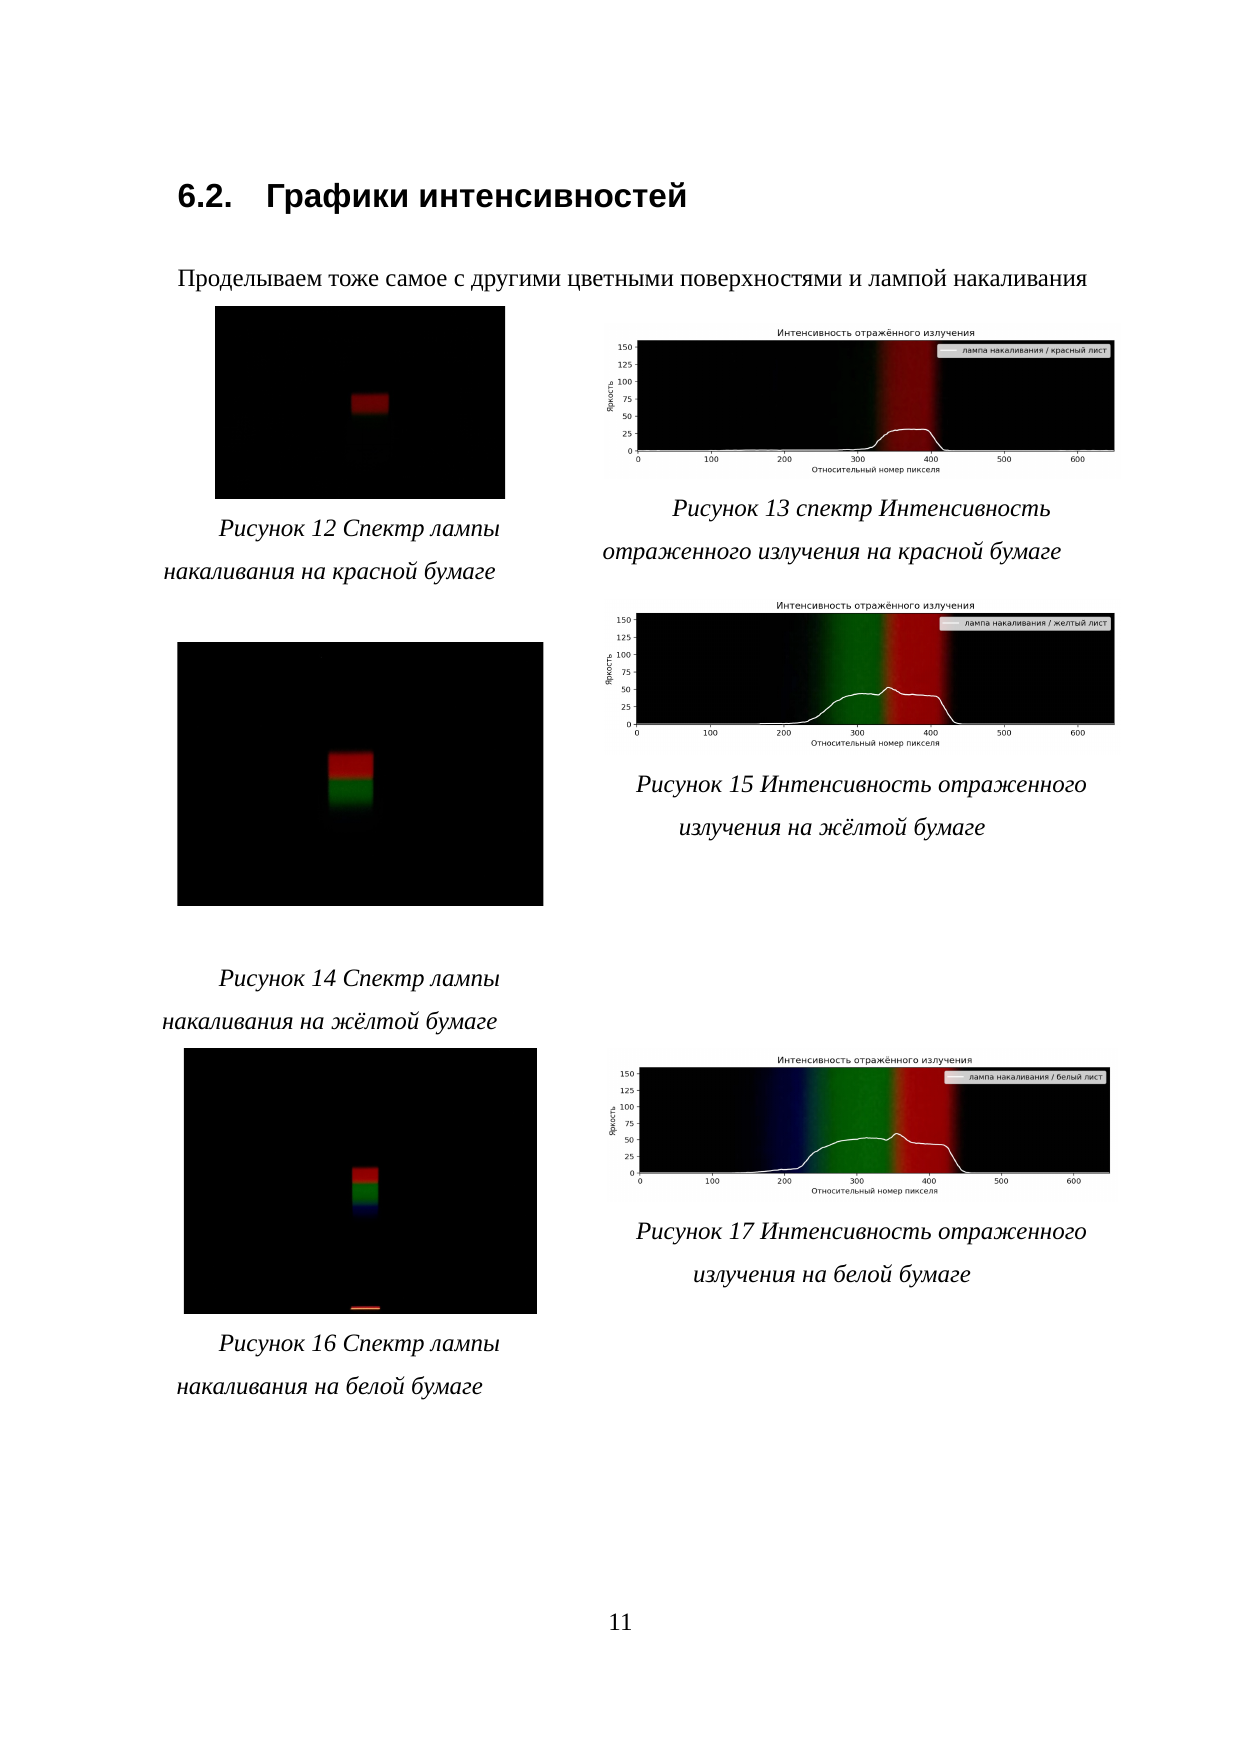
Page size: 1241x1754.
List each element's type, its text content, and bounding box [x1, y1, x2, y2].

picture [215, 306, 506, 499]
picture [183, 1048, 537, 1314]
table_cell Рисунок 15 Интенсивность отраженного излучения на жёлтой бумаге [543, 600, 1123, 1049]
table_cell Рисунок 14 Спектр лампы накаливания на жёлтой бумаге [118, 600, 543, 1049]
table_header Рисунок 12 Спектр лампы накаливания на красной бумаге [118, 307, 543, 599]
subtitle Графики интенсивностей [118, 176, 1122, 215]
picture [177, 642, 544, 906]
table_header Рисунок 13 спектр Интенсивность отраженного излучения на красной бумаге [543, 307, 1123, 599]
picture [603, 599, 1122, 755]
table_cell Рисунок 17 Интенсивность отраженного излучения на белой бумаге [543, 1049, 1123, 1414]
text Проделываем тоже самое с другими цветными поверхностями и лампой накаливания [118, 263, 1122, 292]
table_cell Рисунок 16 Спектр лампы накаливания на белой бумаге [118, 1049, 543, 1414]
picture [603, 323, 1122, 479]
picture [607, 1048, 1118, 1202]
